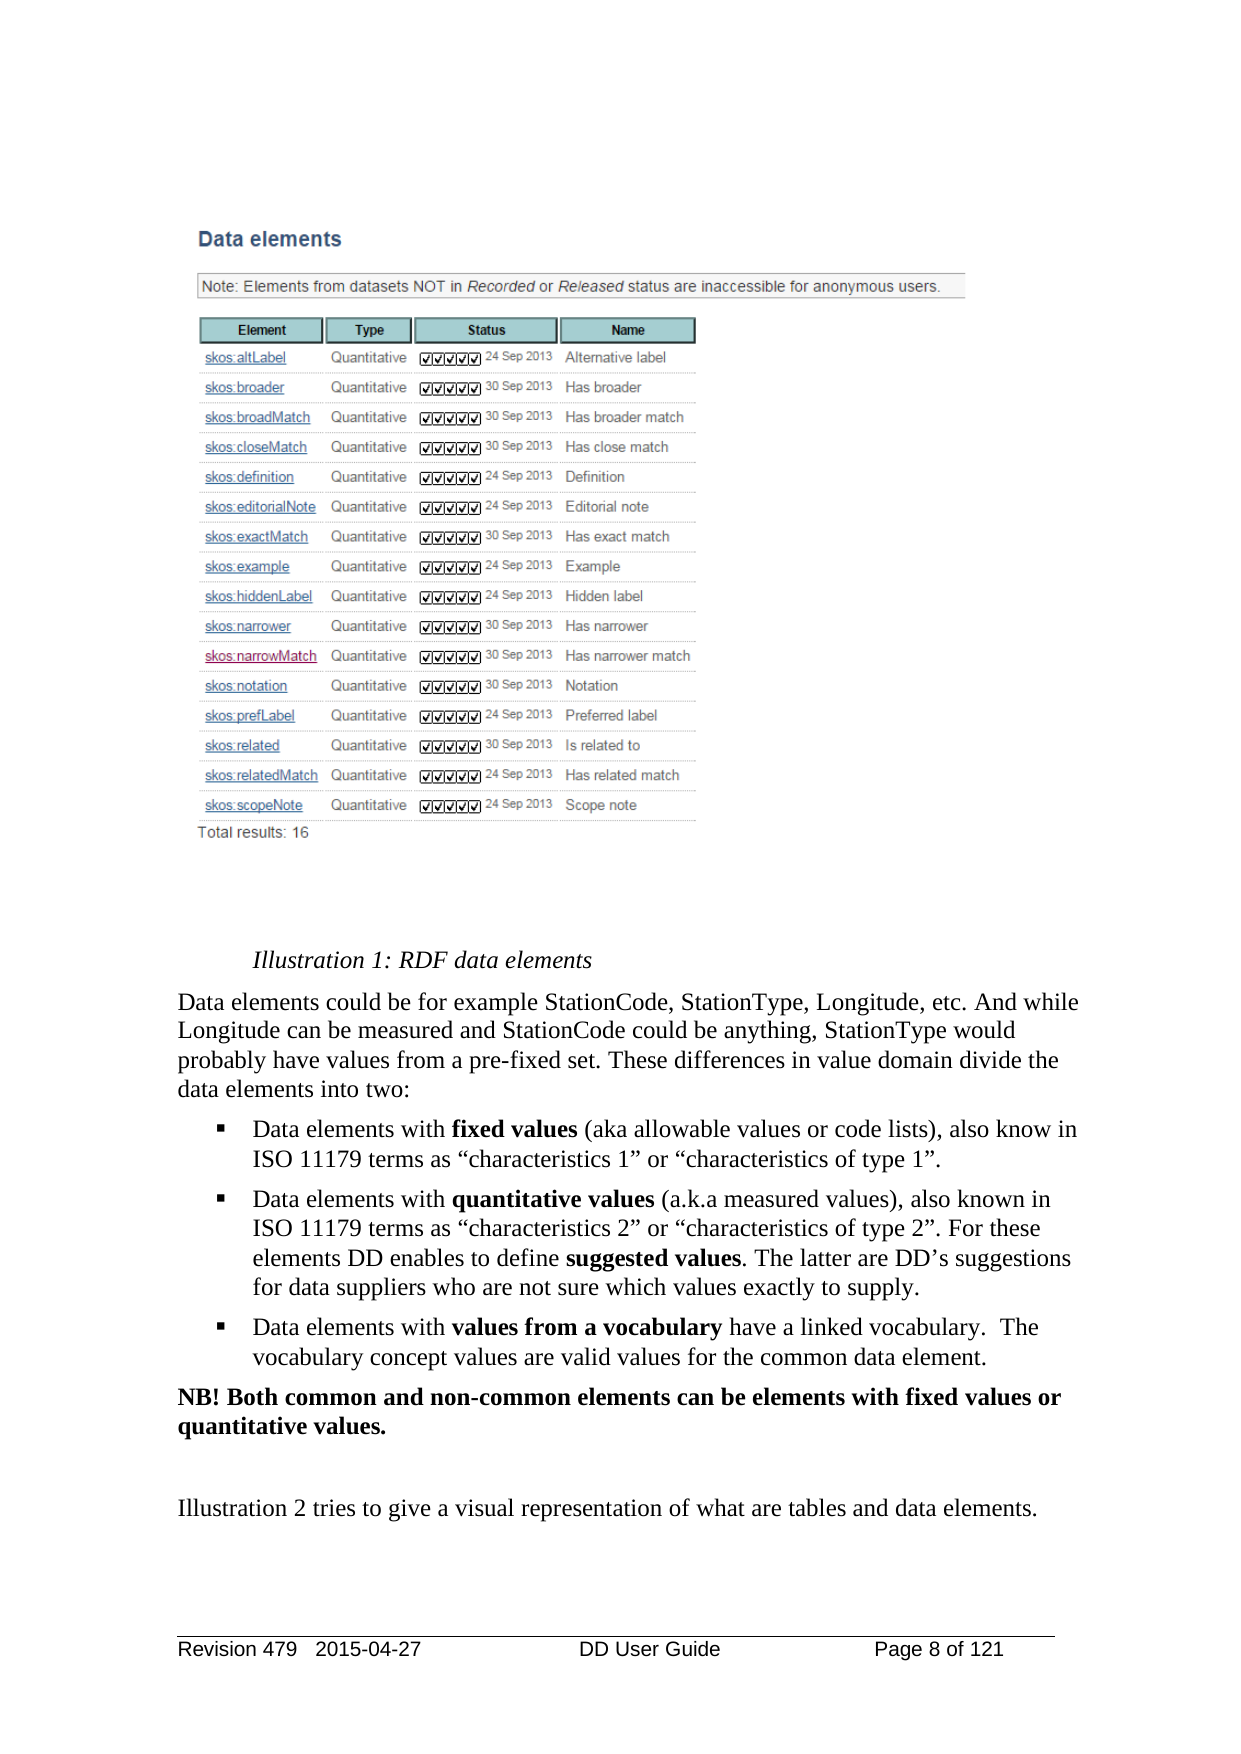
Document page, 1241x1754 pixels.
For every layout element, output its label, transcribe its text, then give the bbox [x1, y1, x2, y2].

text Data elements could be for example StationCode, StationType, Longitude, etc. And while Longitude can be measured and StationCode could be anything, StationType would probably have values from a pre-fixed set. These differences in value domain divide the data elements into two: [177, 986, 1092, 1103]
list Data elements with values from a vocabulary have a linked vocabulary. The vocabulary concept values are valid values for the common data element. [215, 1312, 1092, 1370]
text NB! Both common and non-common elements can be elements with fixed values or quantitative values. [177, 1382, 1092, 1440]
list Illustration 1: RDF data elements [215, 945, 1092, 974]
text Illustration 2 tries to give a visual representation of what are tables and data elements. [177, 1493, 1092, 1522]
list Data elements with fixed values (aka allowable values or code lists), also know in ISO 11179 terms as “characteristics 1” or “characteristics of type 1”. [215, 1114, 1092, 1172]
list Data elements with quantitative values (a.k.a measured values), also known in ISO 11179 terms as “characteristics 2” or “characteristics of type 2”. For these elements DD enables to define suggested values. The latter are DD’s suggestions for data suppliers who are not sure which values exactly to supply. [215, 1184, 1092, 1301]
picture [182, 210, 1088, 851]
